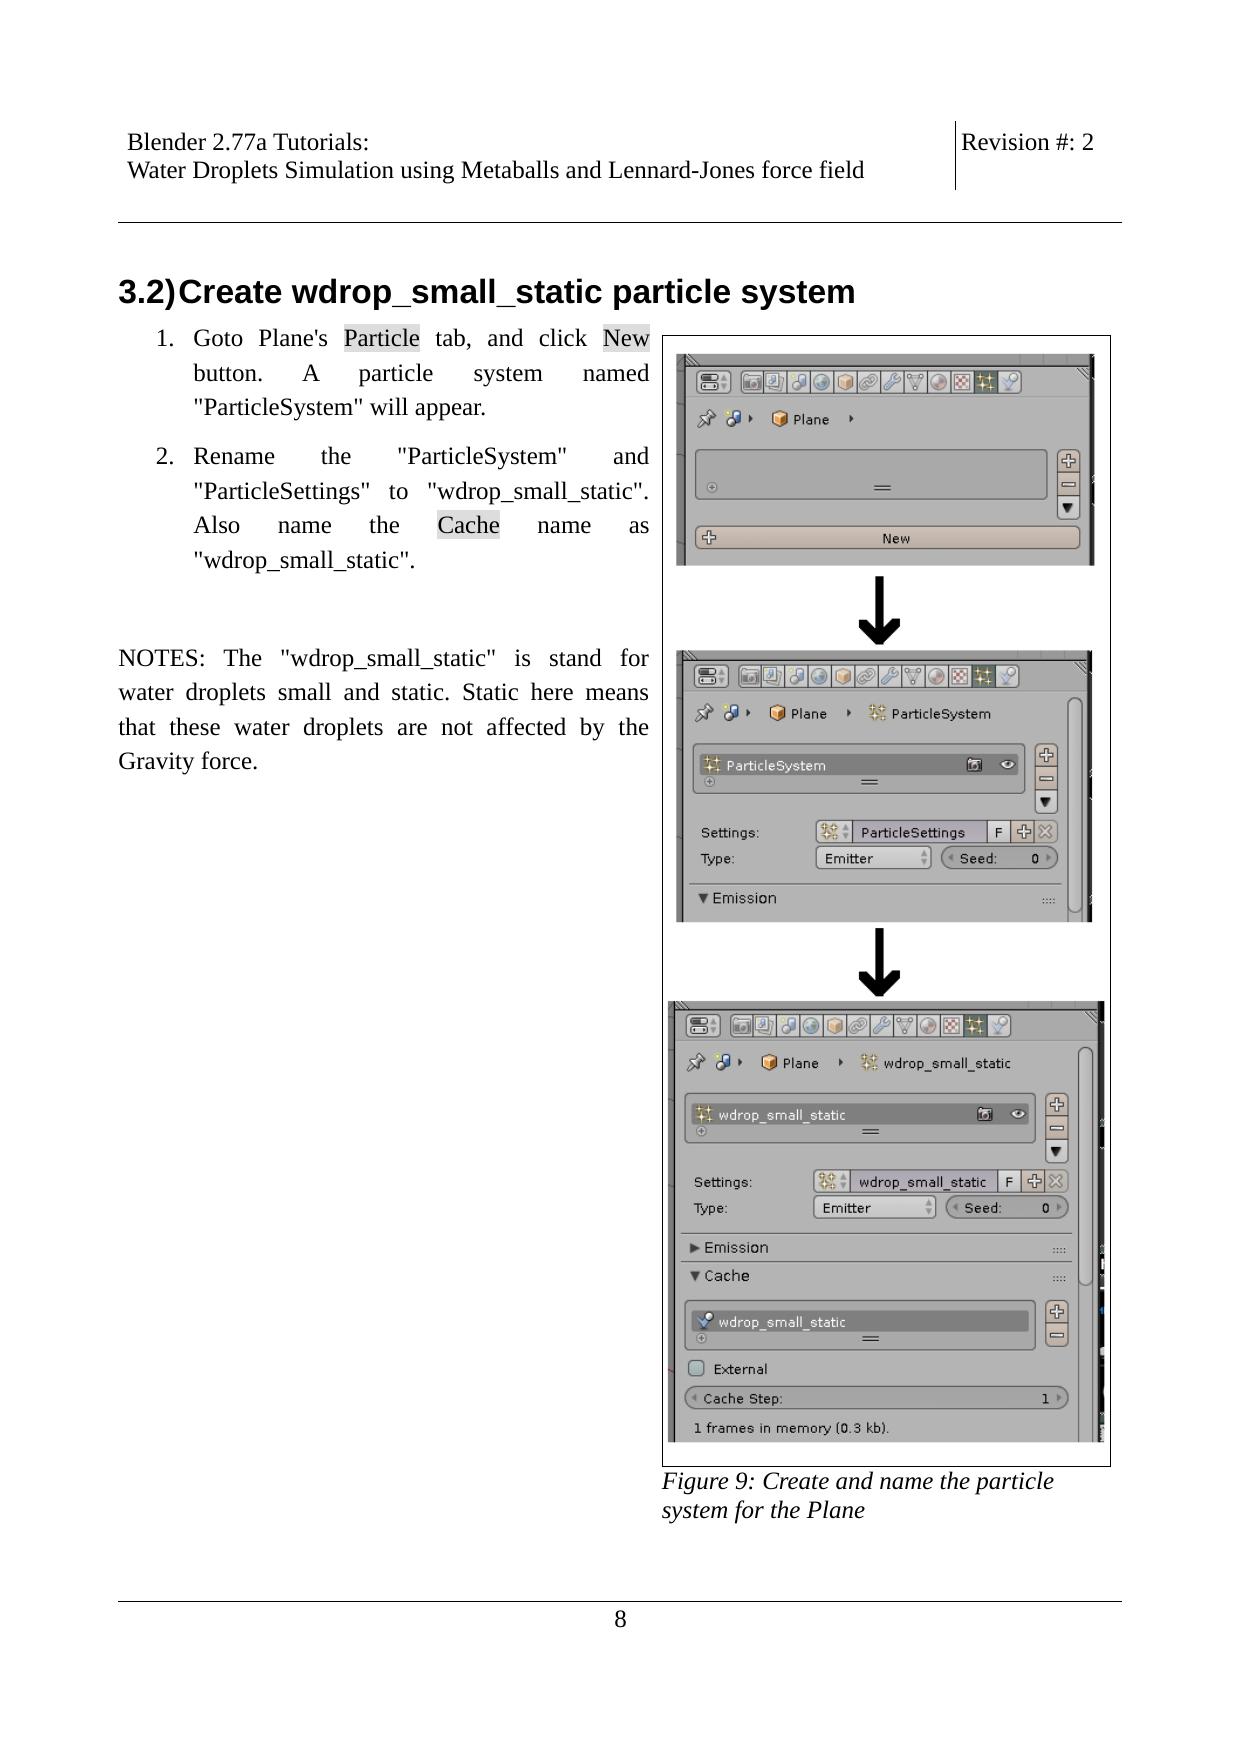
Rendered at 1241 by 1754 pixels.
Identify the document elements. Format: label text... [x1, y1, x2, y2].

picture [667, 341, 1105, 1460]
text NOTES: The "wdrop_small_static" is stand for water droplets small and static. Static here means that these water droplets are not affected by the Gravity force. [118, 643, 662, 775]
list Rename the "ParticleSystem" and "ParticleSettings" to "wdrop_small_static". Also name the Cache name as "wdrop_small_static". [156, 441, 662, 574]
list Goto Plane's Particle tab, and click New button. A particle system named "ParticleSystem" will appear. [156, 323, 1122, 421]
list [663, 336, 1110, 1466]
subtitle Create wdrop_small_static particle system [118, 272, 1122, 311]
list Figure 9: Create and name the particle system for the Plane [662, 1467, 1111, 1523]
